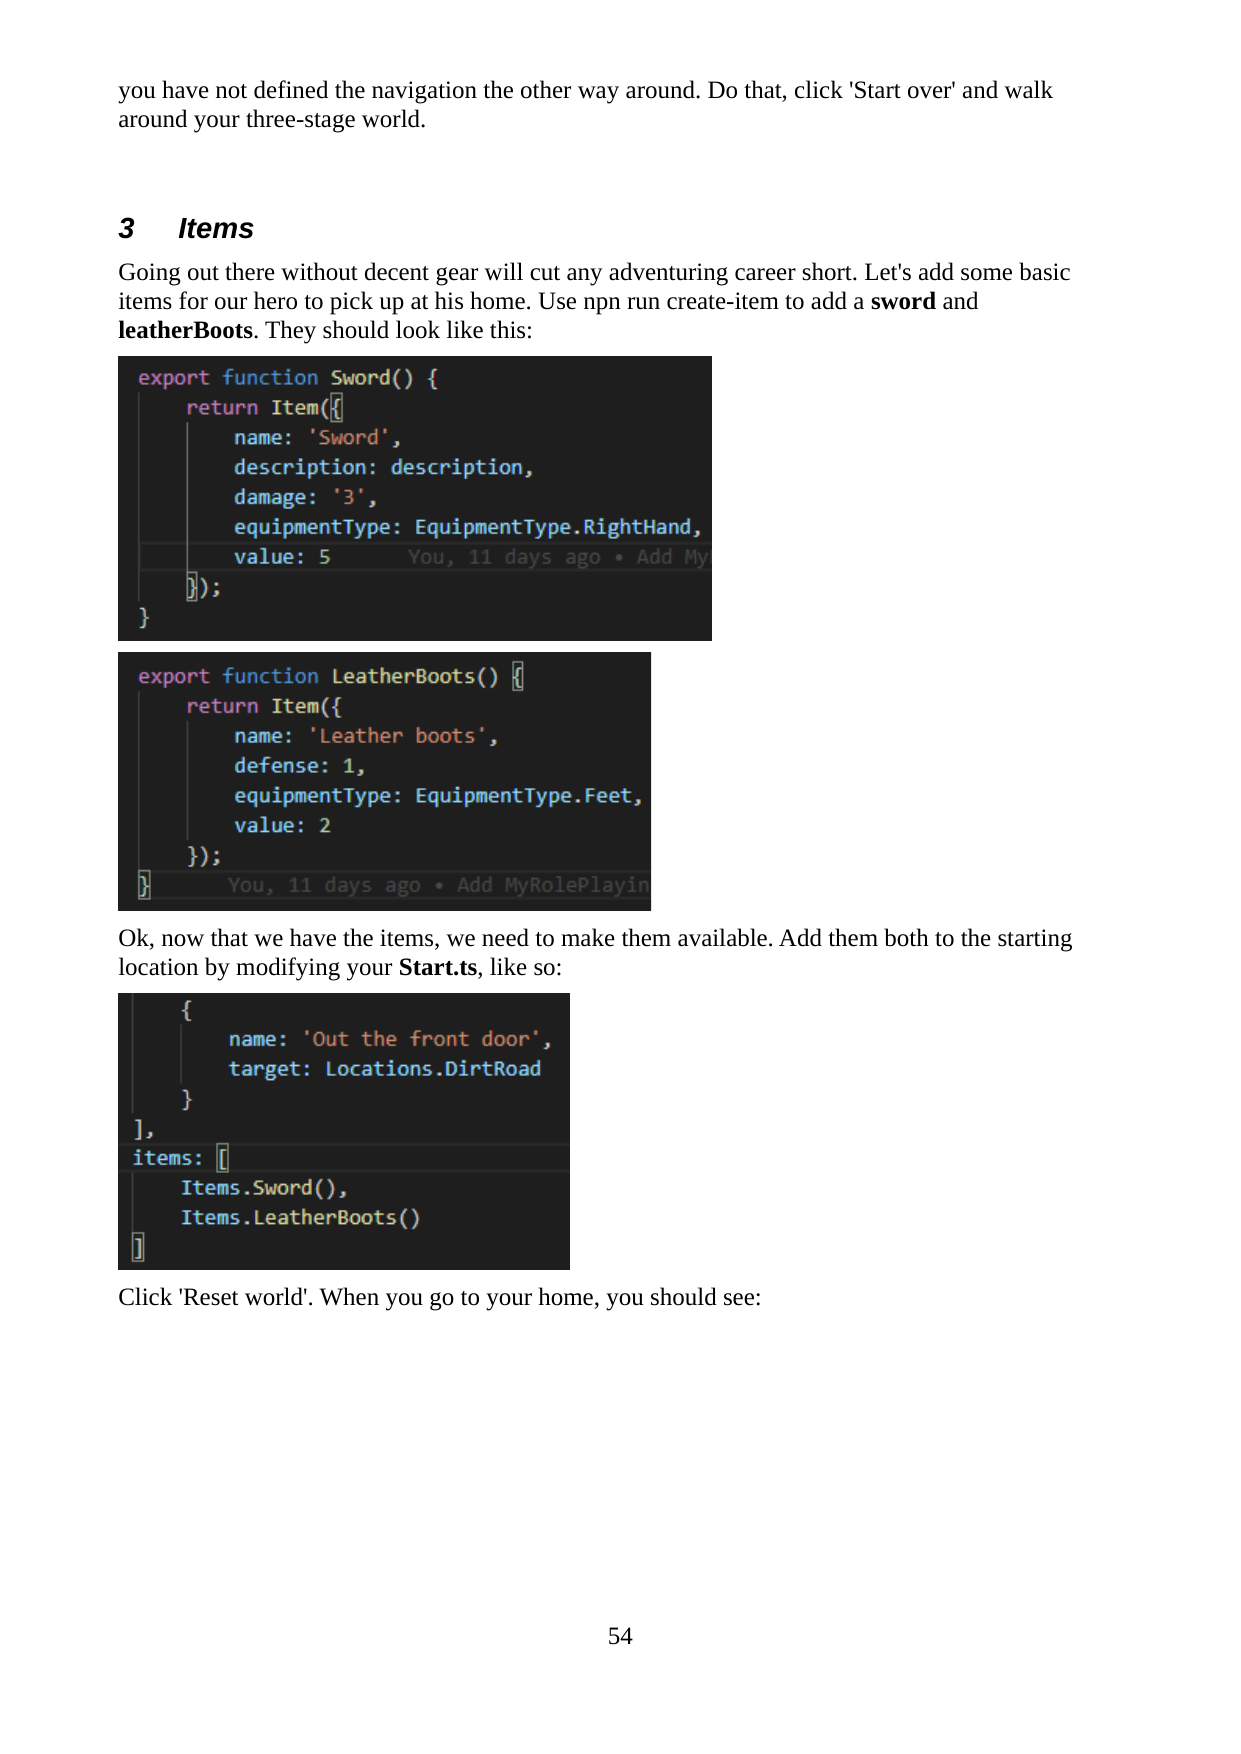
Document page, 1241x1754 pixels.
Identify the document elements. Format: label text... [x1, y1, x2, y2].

text Click 'Reset world'. When you go to your home, you should see: [118, 1282, 1122, 1311]
text Going out there without decent gear will cut any adventuring career short. Let's add some basic items for our hero to pick up at his home. Use npn run create-item to add a sword and leatherBoots. They should look like this: [118, 257, 1122, 343]
text you have not defined the navigation the other way around. Do that, click 'Start over' and walk around your three-stage world. [118, 75, 1122, 132]
subtitle Items [118, 211, 1122, 245]
text Ok, now that we have the items, we need to make them available. Add them both to the starting location by modifying your Start.ts, like so: [118, 923, 1122, 981]
